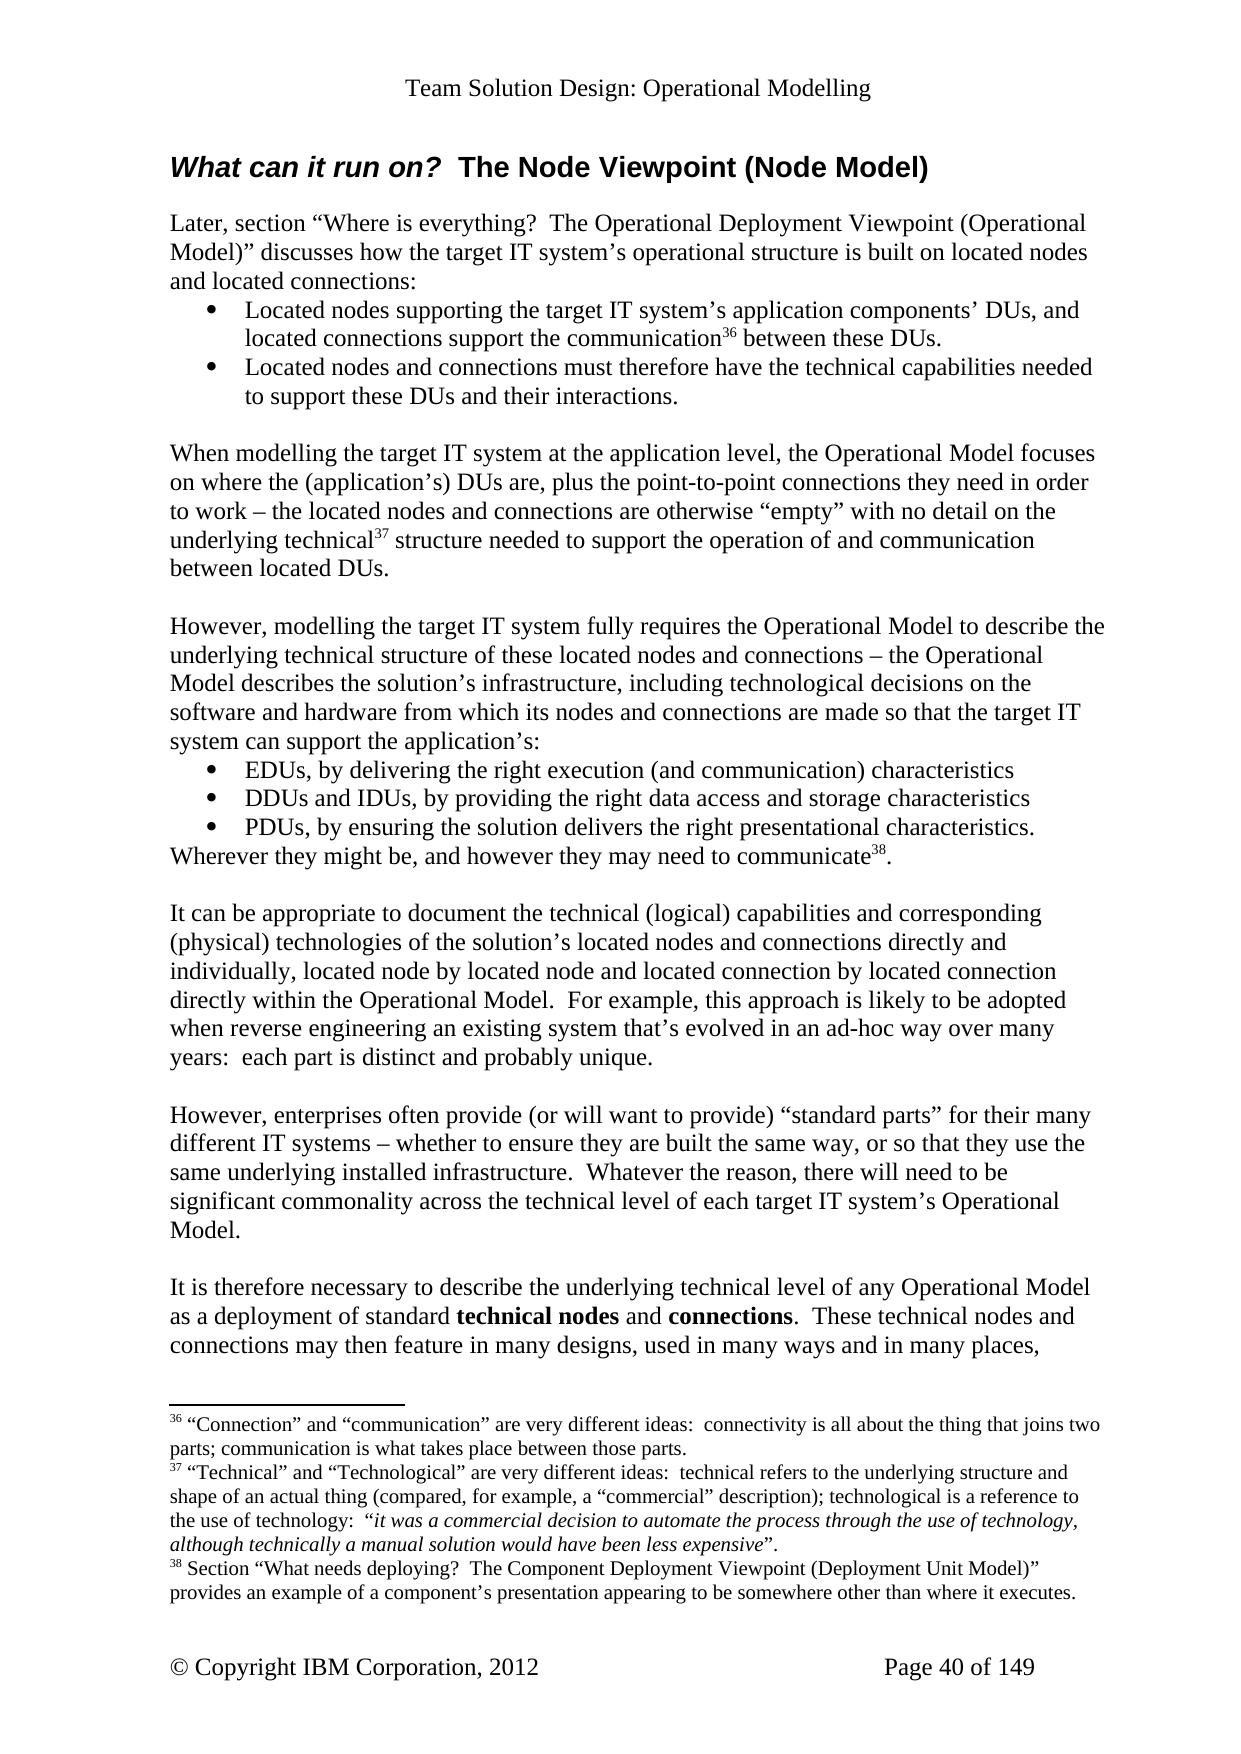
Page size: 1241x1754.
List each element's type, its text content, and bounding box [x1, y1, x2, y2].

subtitle What can it run on? The Node Viewpoint (Node Model) [169, 150, 1107, 183]
list “Connection” and “communication” are very different ideas: connectivity is all about the thing that joins two parts; communication is what takes place between those parts. [169, 1411, 1107, 1459]
list EDUs, by delivering the right execution (and communication) characteristics [207, 755, 1107, 783]
text “Technical” and “Technological” are very different ideas: technical refers to the underlying structure and shape of an actual thing (compared, for example, a “commercial” description); technological is a reference to the use of technology: “it was a commercial decision to automate the process through the use of technology, although technically a manual solution would have been less expensive”. [169, 1459, 1107, 1556]
list Located nodes supporting the target IT system’s application components’ DUs, and located connections support the communication between these DUs. [207, 295, 1107, 352]
text When modelling the target IT system at the application level, the Operational Model focuses on where the (application’s) DUs are, plus the point-to-point connections they need in order to work – the located nodes and connections are otherwise “empty” with no detail on the underlying technical structure needed to support the operation of and communication between located DUs. [169, 438, 1107, 582]
text Wherever they might be, and however they may need to communicate. [169, 841, 1107, 870]
text However, modelling the target IT system fully requires the Operational Model to describe the underlying technical structure of these located nodes and connections – the Operational Model describes the solution’s infrastructure, including technological decisions on the software and hardware from which its nodes and connections are made so that the target IT system can support the application’s: [169, 611, 1107, 755]
list Located nodes and connections must therefore have the technical capabilities needed to support these DUs and their interactions. [207, 352, 1107, 410]
text Later, section “Where is everything? The Operational Deployment Viewpoint (Operational Model)” discusses how the target IT system’s operational structure is built on located nodes and located connections: [169, 208, 1107, 295]
text Section “What needs deploying? The Component Deployment Viewpoint (Deployment Unit Model)” provides an example of a component’s presentation appearing to be somewhere other than where it executes. [169, 1556, 1107, 1604]
text It is therefore necessary to describe the underlying technical level of any Operational Model as a deployment of standard technical nodes and connections. These technical nodes and connections may then feature in many designs, used in many ways and in many places, [169, 1272, 1107, 1358]
text However, enterprises often provide (or will want to provide) “standard parts” for their many different IT systems – whether to ensure they are built the same way, or so that they use the same underlying installed infrastructure. Whatever the reason, there will need to be significant commonality across the technical level of each target IT system’s Operational Model. [169, 1100, 1107, 1243]
list DDUs and IDUs, by providing the right data access and storage characteristics [207, 783, 1107, 812]
list PDUs, by ensuring the solution delivers the right presentational characteristics. [207, 812, 1107, 841]
text It can be appropriate to document the technical (logical) capabilities and corresponding (physical) technologies of the solution’s located nodes and connections directly and individually, located node by located node and located connection by located connection directly within the Operational Model. For example, this approach is likely to be adopted when reverse engineering an existing system that’s evolved in an ad-hoc way over many years: each part is distinct and probably unique. [169, 898, 1107, 1071]
